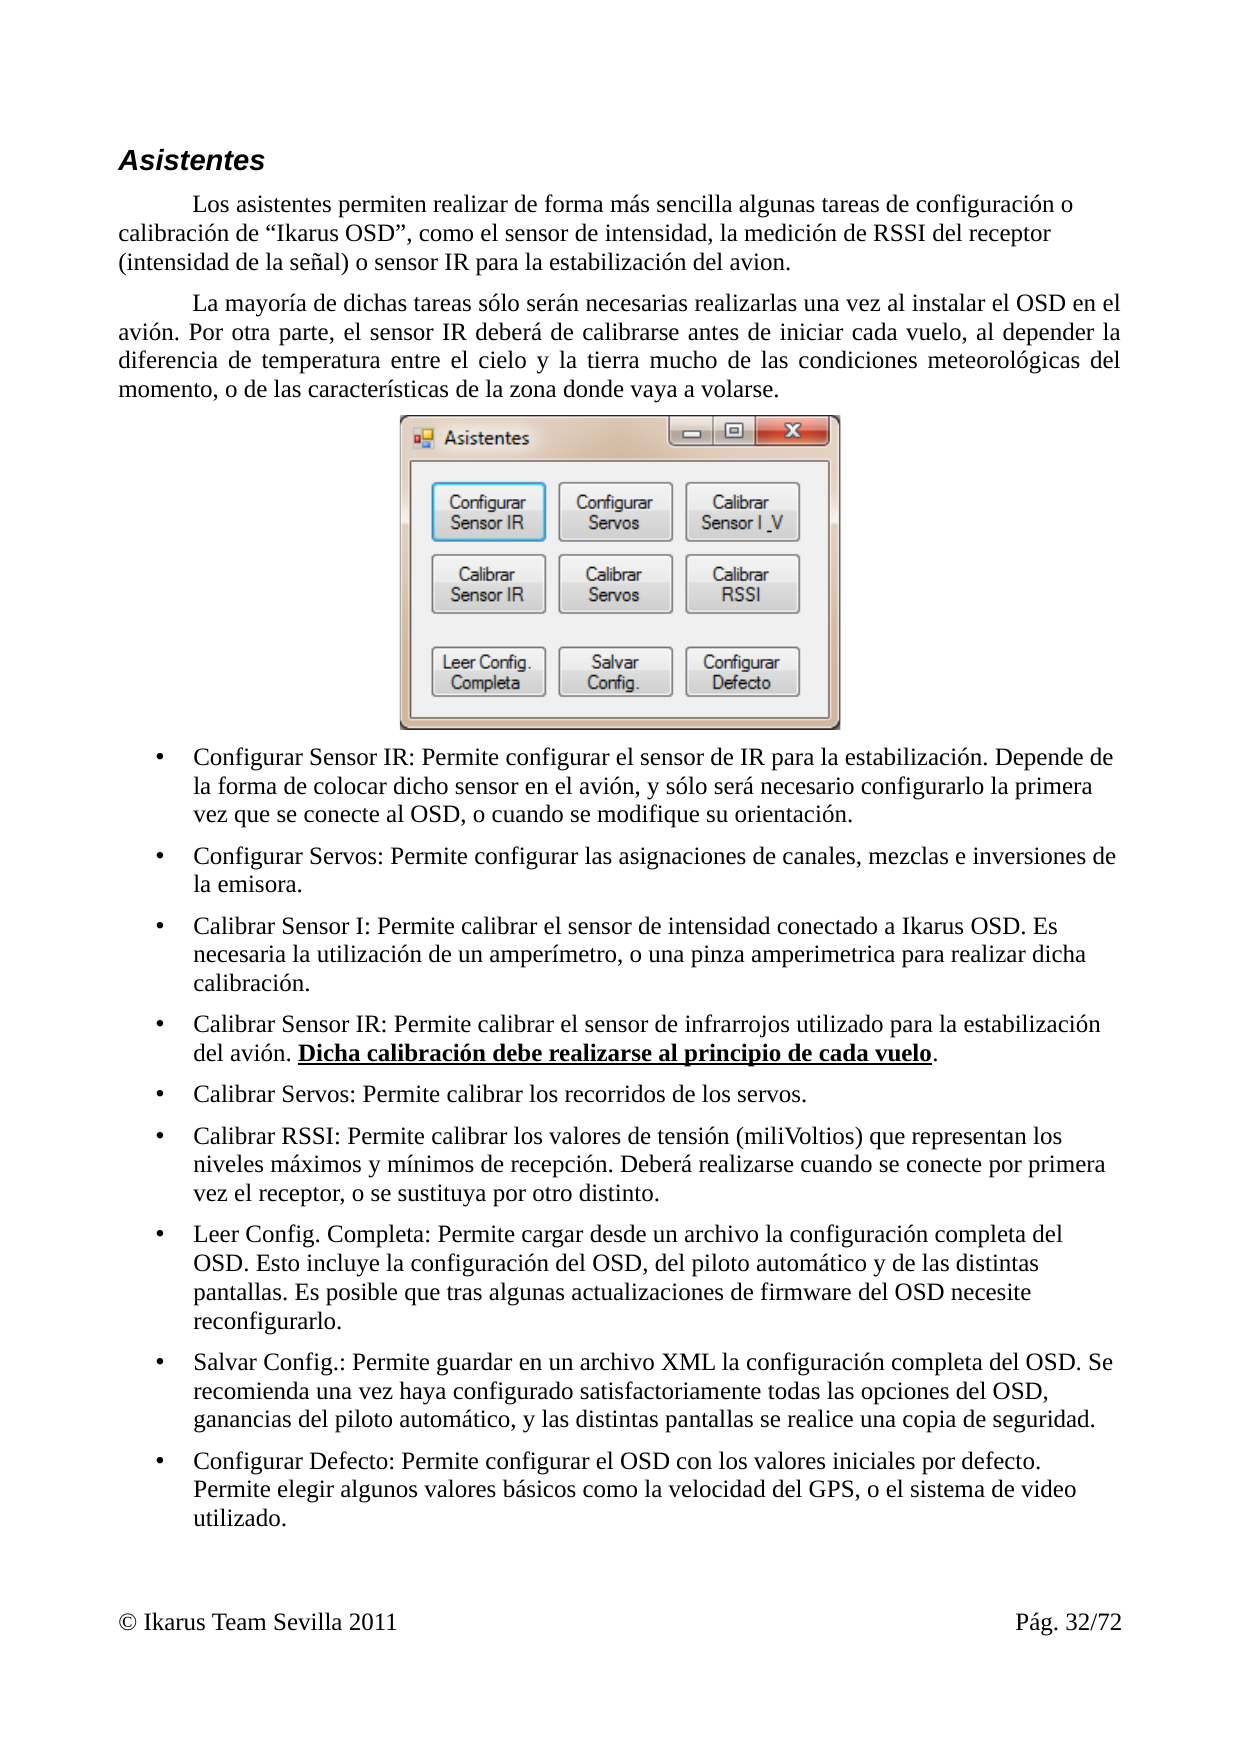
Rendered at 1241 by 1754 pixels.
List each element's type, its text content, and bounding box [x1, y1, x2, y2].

list Leer Config. Completa: Permite cargar desde un archivo la configuración completa del OSD. Esto incluye la configuración del OSD, del piloto automático y de las distintas pantallas. Es posible que tras algunas actualizaciones de firmware del OSD necesite reconfigurarlo. [156, 1219, 1122, 1334]
list Calibrar Sensor I: Permite calibrar el sensor de intensidad conectado a Ikarus OSD. Es necesaria la utilización de un amperímetro, o una pinza amperimetrica para realizar dicha calibración. [156, 911, 1122, 997]
list Calibrar Servos: Permite calibrar los recorridos de los servos. [156, 1079, 1122, 1108]
list Salvar Config.: Permite guardar en un archivo XML la configuración completa del OSD. Se recomienda una vez haya configurado satisfactoriamente todas las opciones del OSD, ganancias del piloto automático, y las distintas pantallas se realice una copia de seguridad. [156, 1347, 1122, 1433]
picture [399, 415, 841, 730]
list Calibrar Sensor IR: Permite calibrar el sensor de infrarrojos utilizado para la estabilización del avión. Dicha calibración debe realizarse al principio de cada vuelo. [156, 1009, 1122, 1067]
subtitle Asistentes [118, 143, 1122, 177]
text Los asistentes permiten realizar de forma más sencilla algunas tareas de configuración o calibración de “Ikarus OSD”, como el sensor de intensidad, la medición de RSSI del receptor (intensidad de la señal) o sensor IR para la estabilización del avion. [118, 189, 1122, 275]
list Configurar Defecto: Permite configurar el OSD con los valores iniciales por defecto. Permite elegir algunos valores básicos como la velocidad del GPS, o el sistema de video utilizado. [156, 1446, 1122, 1532]
list Calibrar RSSI: Permite calibrar los valores de tensión (miliVoltios) que representan los niveles máximos y mínimos de recepción. Deberá realizarse cuando se conecte por primera vez el receptor, o se sustituya por otro distinto. [156, 1121, 1122, 1207]
list Configurar Servos: Permite configurar las asignaciones de canales, mezclas e inversiones de la emisora. [156, 841, 1122, 898]
text La mayoría de dichas tareas sólo serán necesarias realizarlas una vez al instalar el OSD en el avión. Por otra parte, el sensor IR deberá de calibrarse antes de iniciar cada vuelo, al depender la diferencia de temperatura entre el cielo y la tierra mucho de las condiciones meteorológicas del momento, o de las características de la zona donde vaya a volarse. [118, 288, 1122, 403]
list Configurar Sensor IR: Permite configurar el sensor de IR para la estabilización. Depende de la forma de colocar dicho sensor en el avión, y sólo será necesario configurarlo la primera vez que se conecte al OSD, o cuando se modifique su orientación. [156, 742, 1122, 828]
